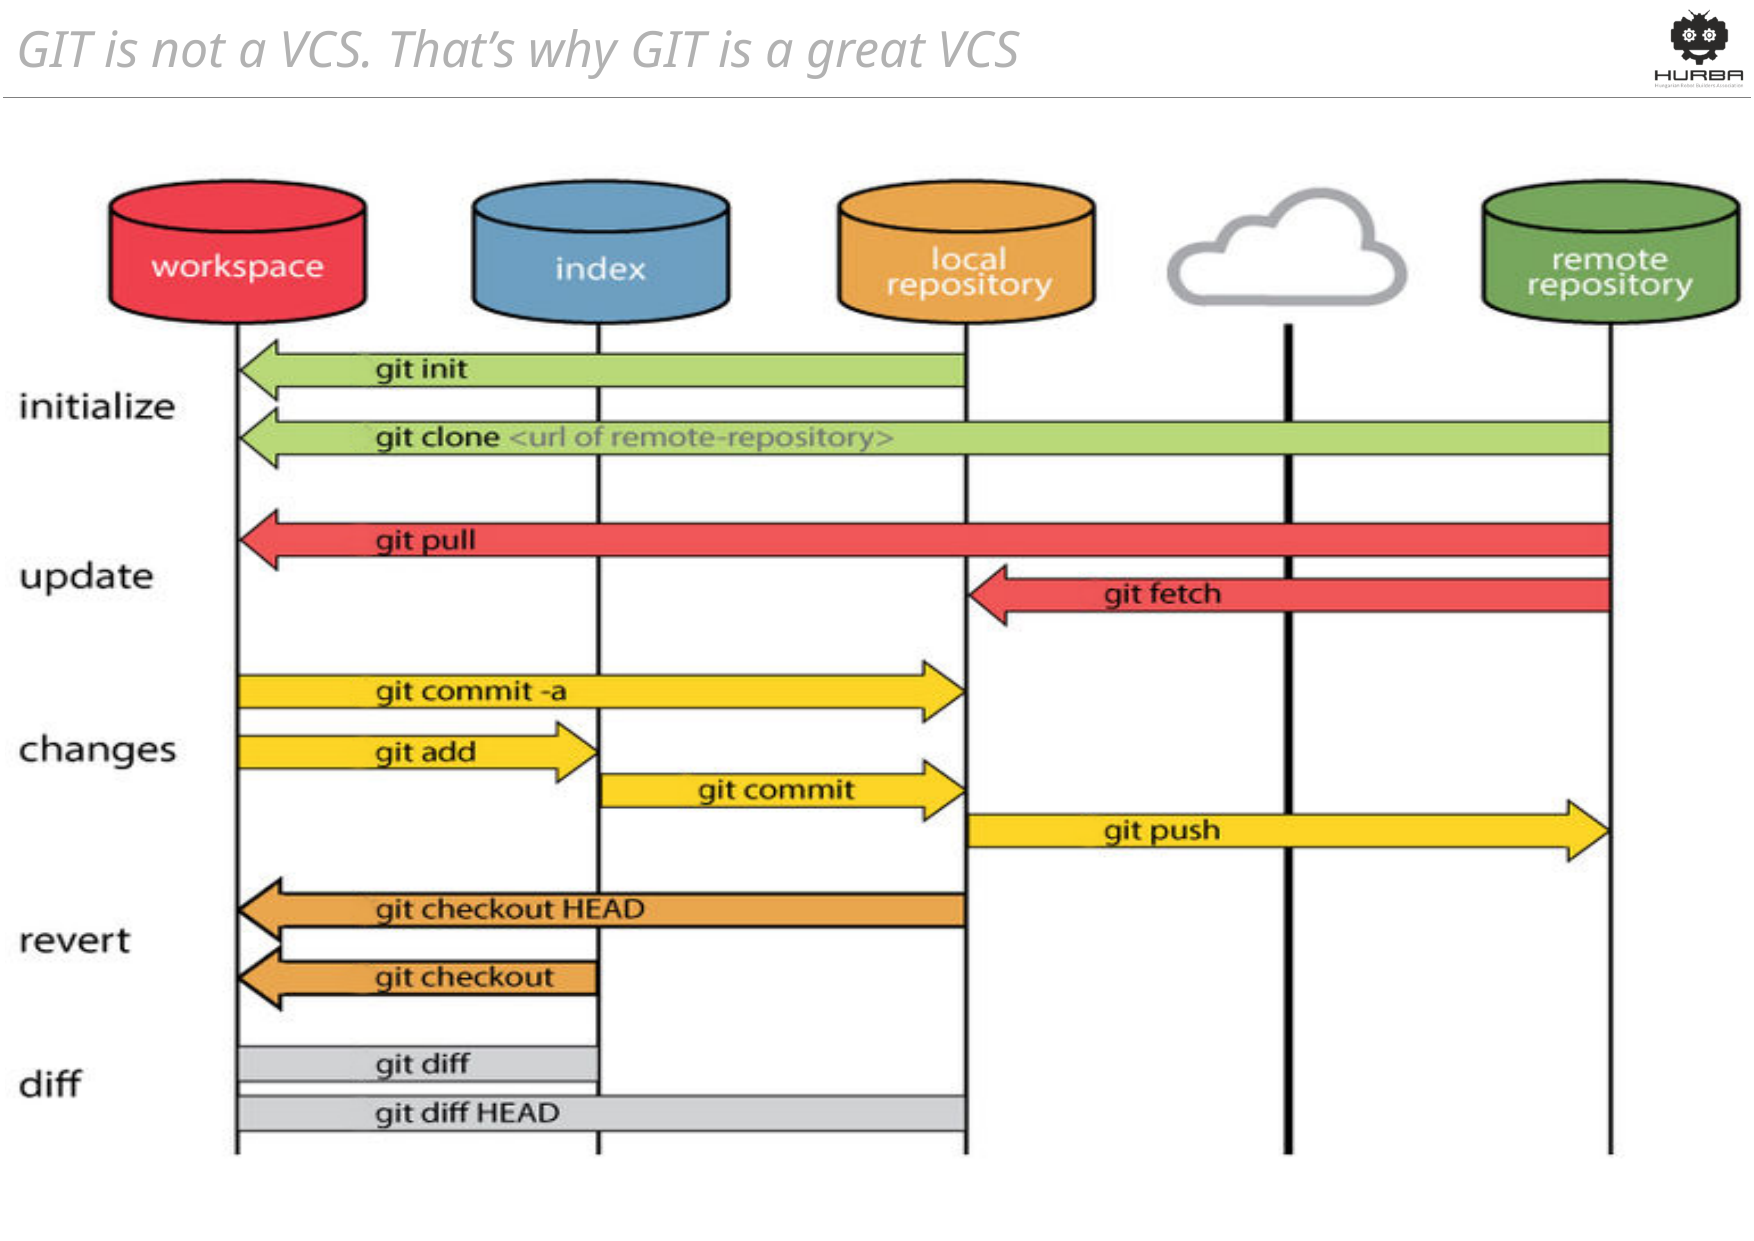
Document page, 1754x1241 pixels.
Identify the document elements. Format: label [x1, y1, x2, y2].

picture [1644, 3, 1754, 102]
picture [5, 136, 1749, 1198]
